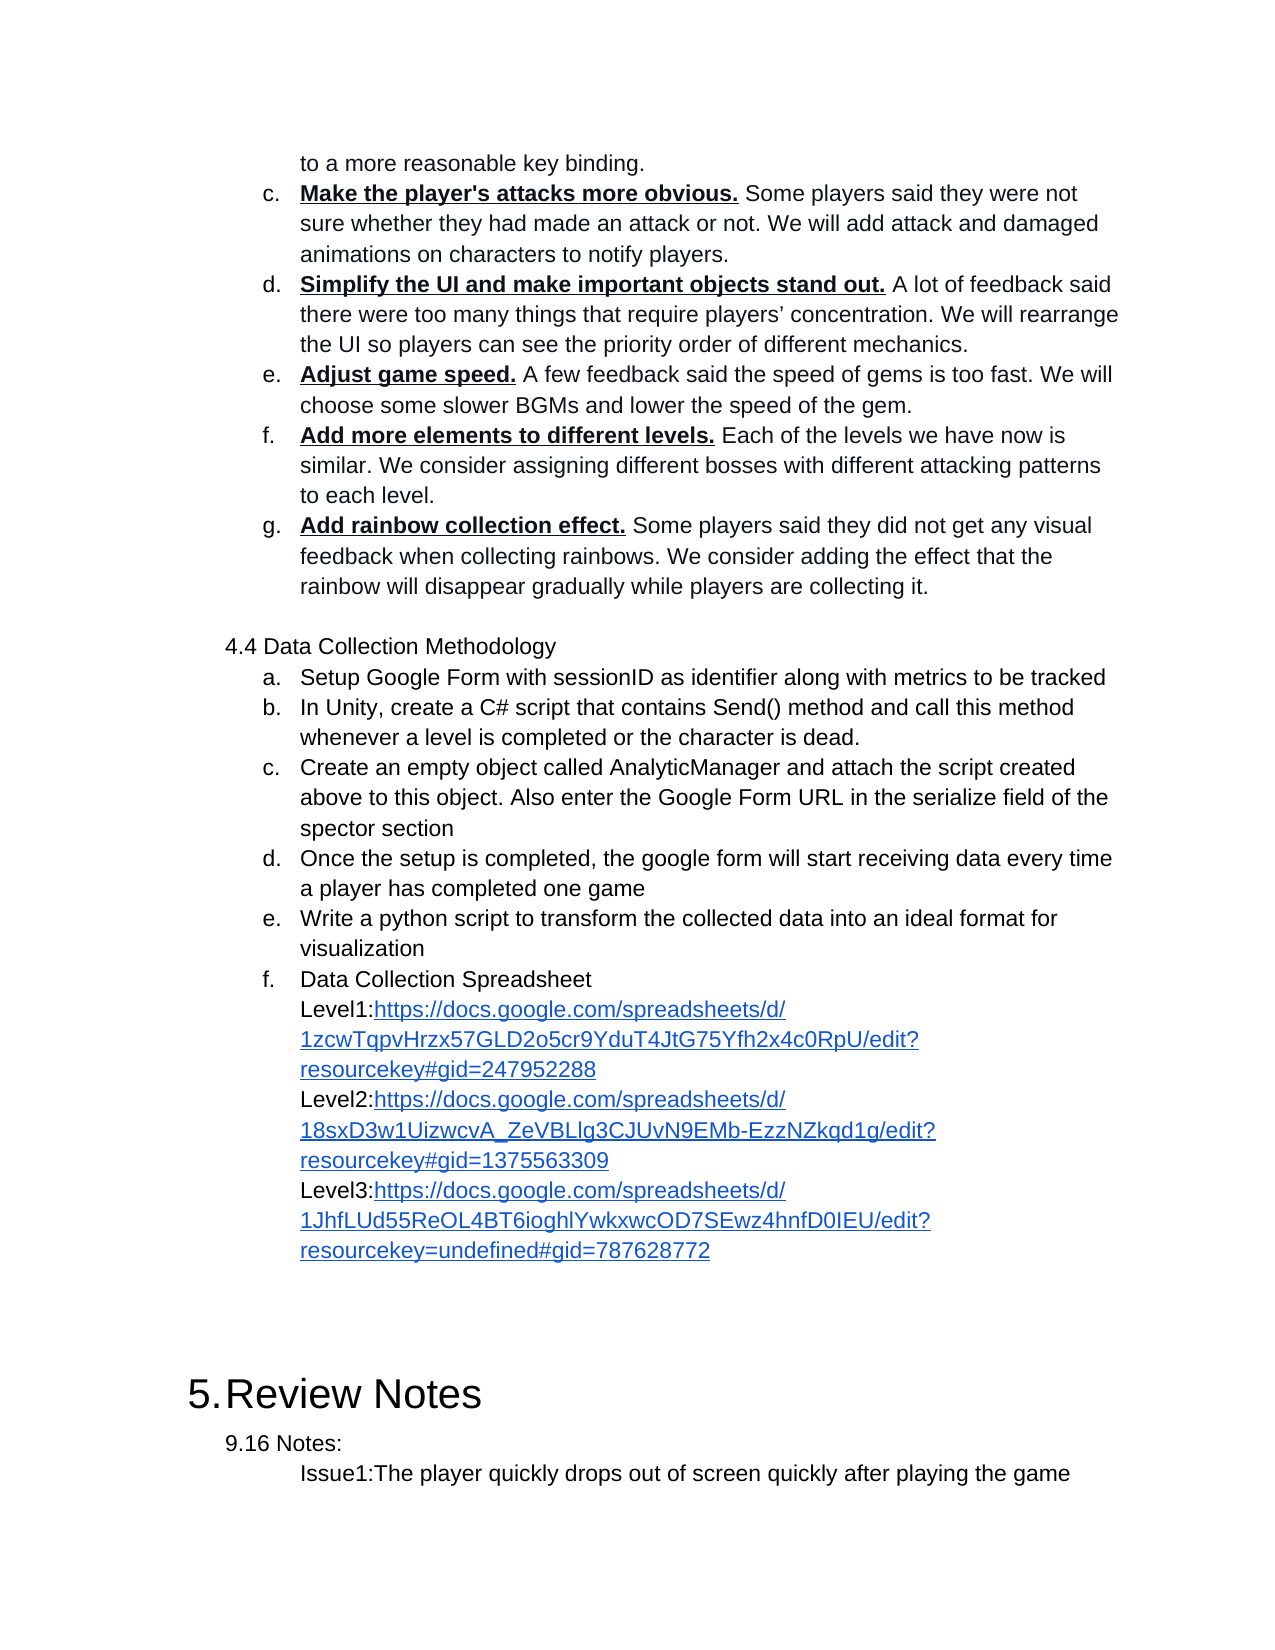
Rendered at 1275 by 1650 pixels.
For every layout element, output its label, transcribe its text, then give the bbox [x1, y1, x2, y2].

text Issue1:The player quickly drops out of screen quickly after playing the game [225, 1460, 1125, 1487]
list Add rainbow collection effect. Some players said they did not get any visual feedback when collecting rainbows. We consider adding the effect that the rainbow will disappear gradually while players are collecting it. [262, 512, 1125, 599]
subtitle Review Notes [187, 1370, 1125, 1418]
text Level2:https://docs.google.com/spreadsheets/d/18sxD3w1UizwcvA_ZeVBLlg3CJUvN9EMb-EzzNZkqd1g/edit?resourcekey#gid=1375563309 [300, 1086, 1125, 1173]
list Make the player's attacks more obvious. Some players said they were not sure whether they had made an attack or not. We will add attack and damaged animations on characters to notify players. [262, 180, 1125, 267]
list Data Collection Spreadsheet [262, 966, 1125, 992]
text 9.16 Notes: [225, 1430, 1125, 1457]
list Adjust game speed. A few feedback said the speed of gems is too fast. We will choose some slower BGMs and lower the speed of the gem. [262, 361, 1125, 418]
list Write a python script to transform the collected data into an ideal format for visualization [262, 905, 1125, 962]
list Create an empty object called AnalyticManager and attach the script created above to this object. Also enter the Google Form URL in the serialize field of the spector section [262, 754, 1125, 841]
text 4.4 Data Collection Methodology [150, 633, 1125, 660]
list to a more reasonable key binding. [262, 150, 1125, 176]
list Simplify the UI and make important objects stand out. A lot of feedback said there were too many things that require players’ concentration. We will rearrange the UI so players can see the priority order of different mechanics. [262, 271, 1125, 358]
list Once the setup is completed, the google form will start receiving data every time a player has completed one game [262, 845, 1125, 901]
list Setup Google Form with sessionID as identifier along with metrics to be tracked [262, 663, 1125, 690]
text Level3:https://docs.google.com/spreadsheets/d/1JhfLUd55ReOL4BT6ioghlYwkxwcOD7SEwz4hnfD0IEU/edit?resourcekey=undefined#gid=787628772 [300, 1177, 1125, 1264]
text Level1:https://docs.google.com/spreadsheets/d/1zcwTqpvHrzx57GLD2o5cr9YduT4JtG75Yfh2x4c0RpU/edit?resourcekey#gid=247952288 [300, 996, 1125, 1083]
list Add more elements to different levels. Each of the levels we have now is similar. We consider assigning different bosses with different attacking patterns to each level. [262, 422, 1125, 509]
list In Unity, create a C# script that contains Send() method and call this method whenever a level is completed or the character is dead. [262, 694, 1125, 750]
